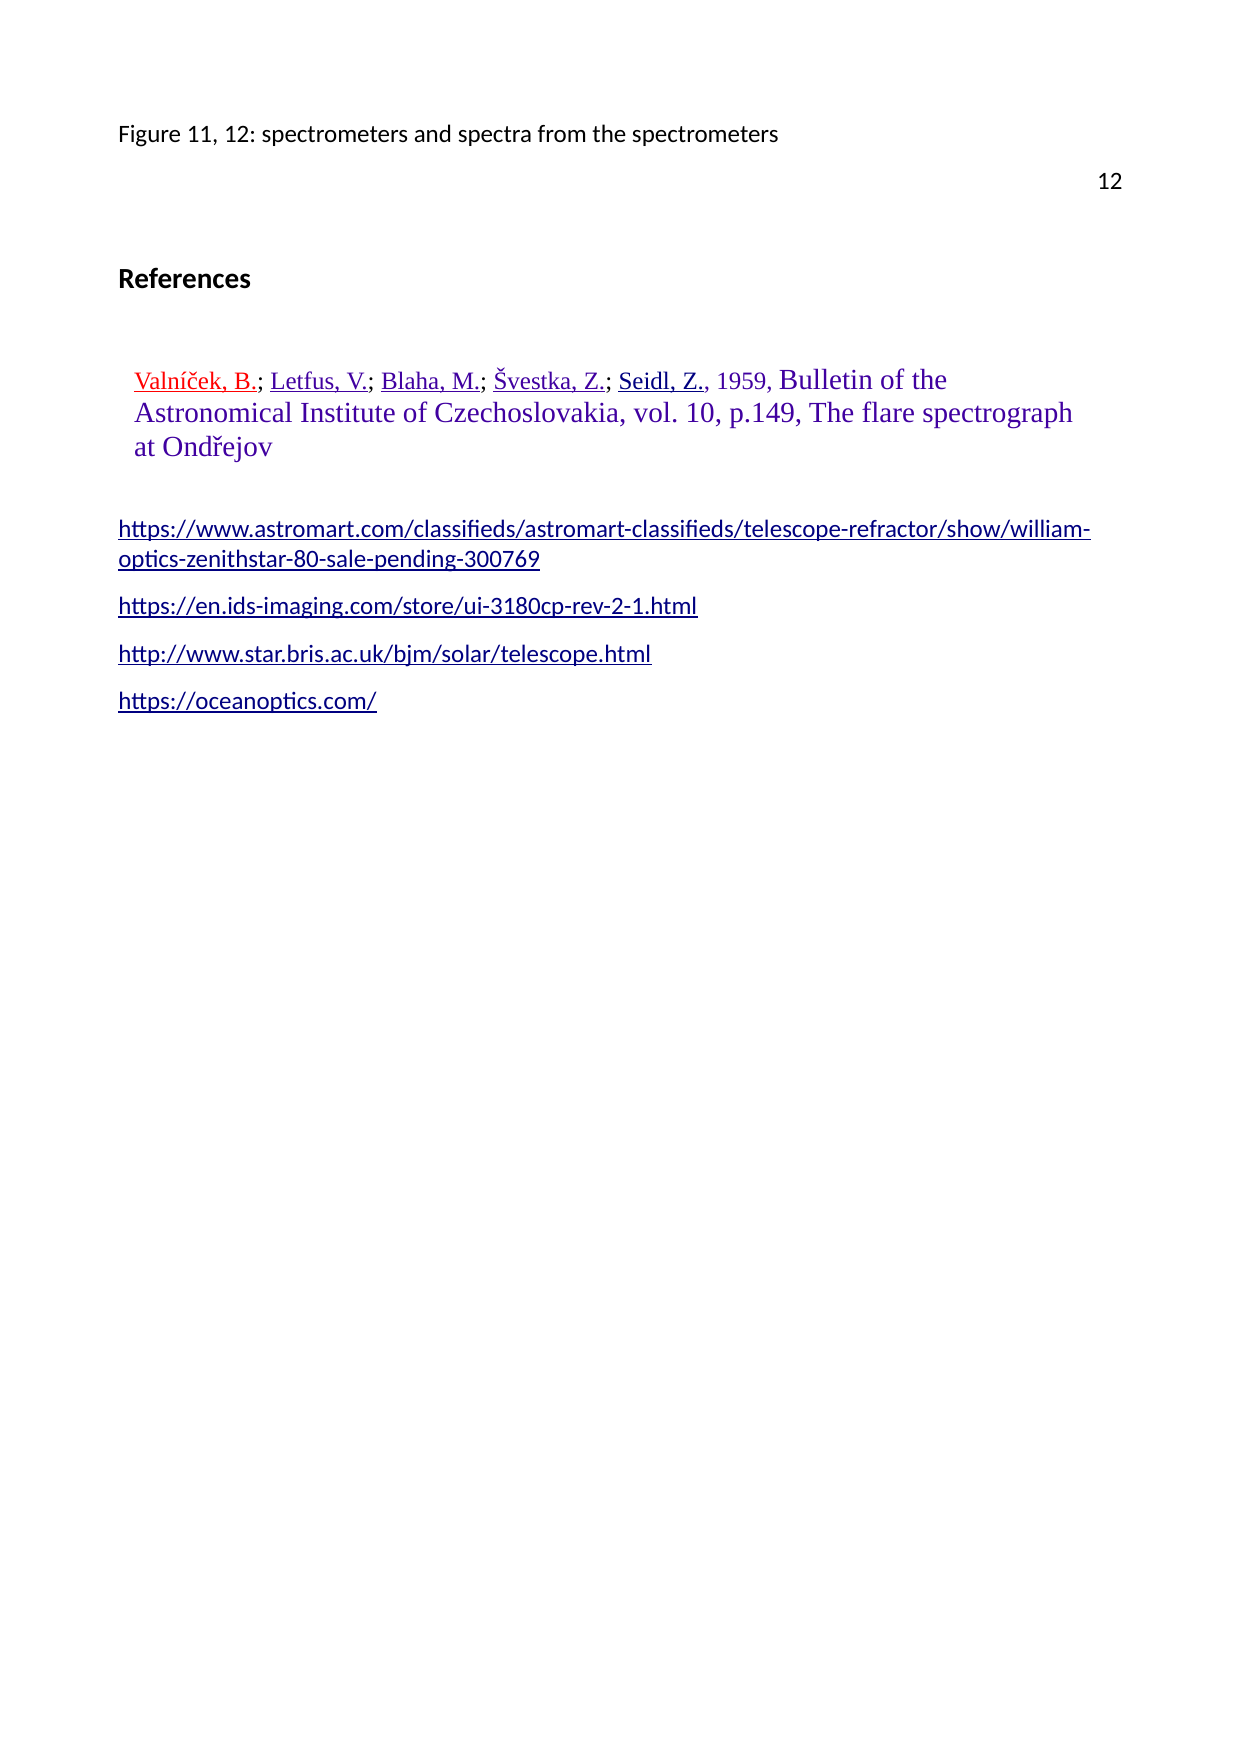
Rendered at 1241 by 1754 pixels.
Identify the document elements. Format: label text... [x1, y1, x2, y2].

text Figure 11, 12: spectrometers and spectra from the spectrometers [118, 118, 1122, 149]
table_header [118, 359, 131, 466]
table_header Valníček, B.; Letfus, V.; Blaha, M.; Švestka, Z.; Seidl, Z., 1959, Bulletin of the Astronomical Institute of Czechoslovakia, vol. 10, p.149, The flare spectrograph at Ondřejov [131, 359, 1098, 466]
text https://www.astromart.com/classifieds/astromart-classifieds/telescope-refractor/show/william-optics-zenithstar-80-sale-pending-300769 [118, 513, 1122, 574]
text References [118, 260, 1122, 295]
text https://en.ids-imaging.com/store/ui-3180cp-rev-2-1.html [118, 591, 1122, 621]
text 12 [118, 165, 1122, 196]
text https://oceanoptics.com/ [118, 685, 1122, 715]
text http://www.star.bris.ac.uk/bjm/solar/telescope.html [118, 638, 1122, 668]
